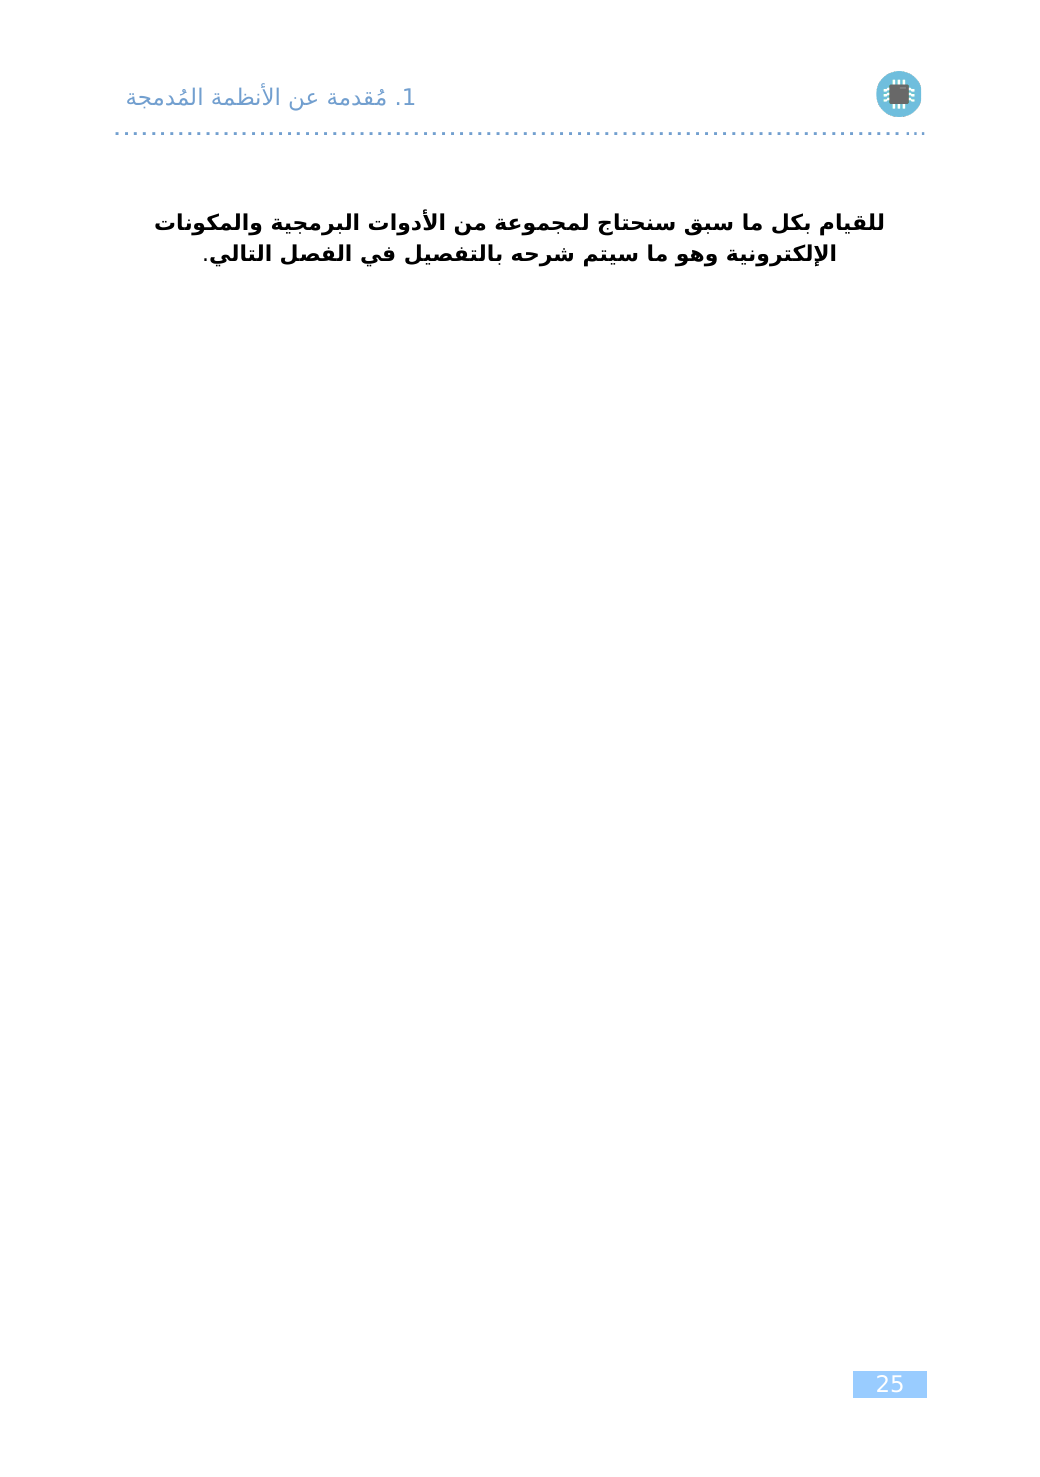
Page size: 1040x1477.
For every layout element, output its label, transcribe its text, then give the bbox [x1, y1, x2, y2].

text للقيام بكل ما سبق سنحتاج لمجموعة من الأدوات البرمجية والمكونات الإلكترونية وهو ما سيتم شرحه بالتفصيل في الفصل التالي. [112, 210, 927, 266]
picture [876, 71, 922, 117]
